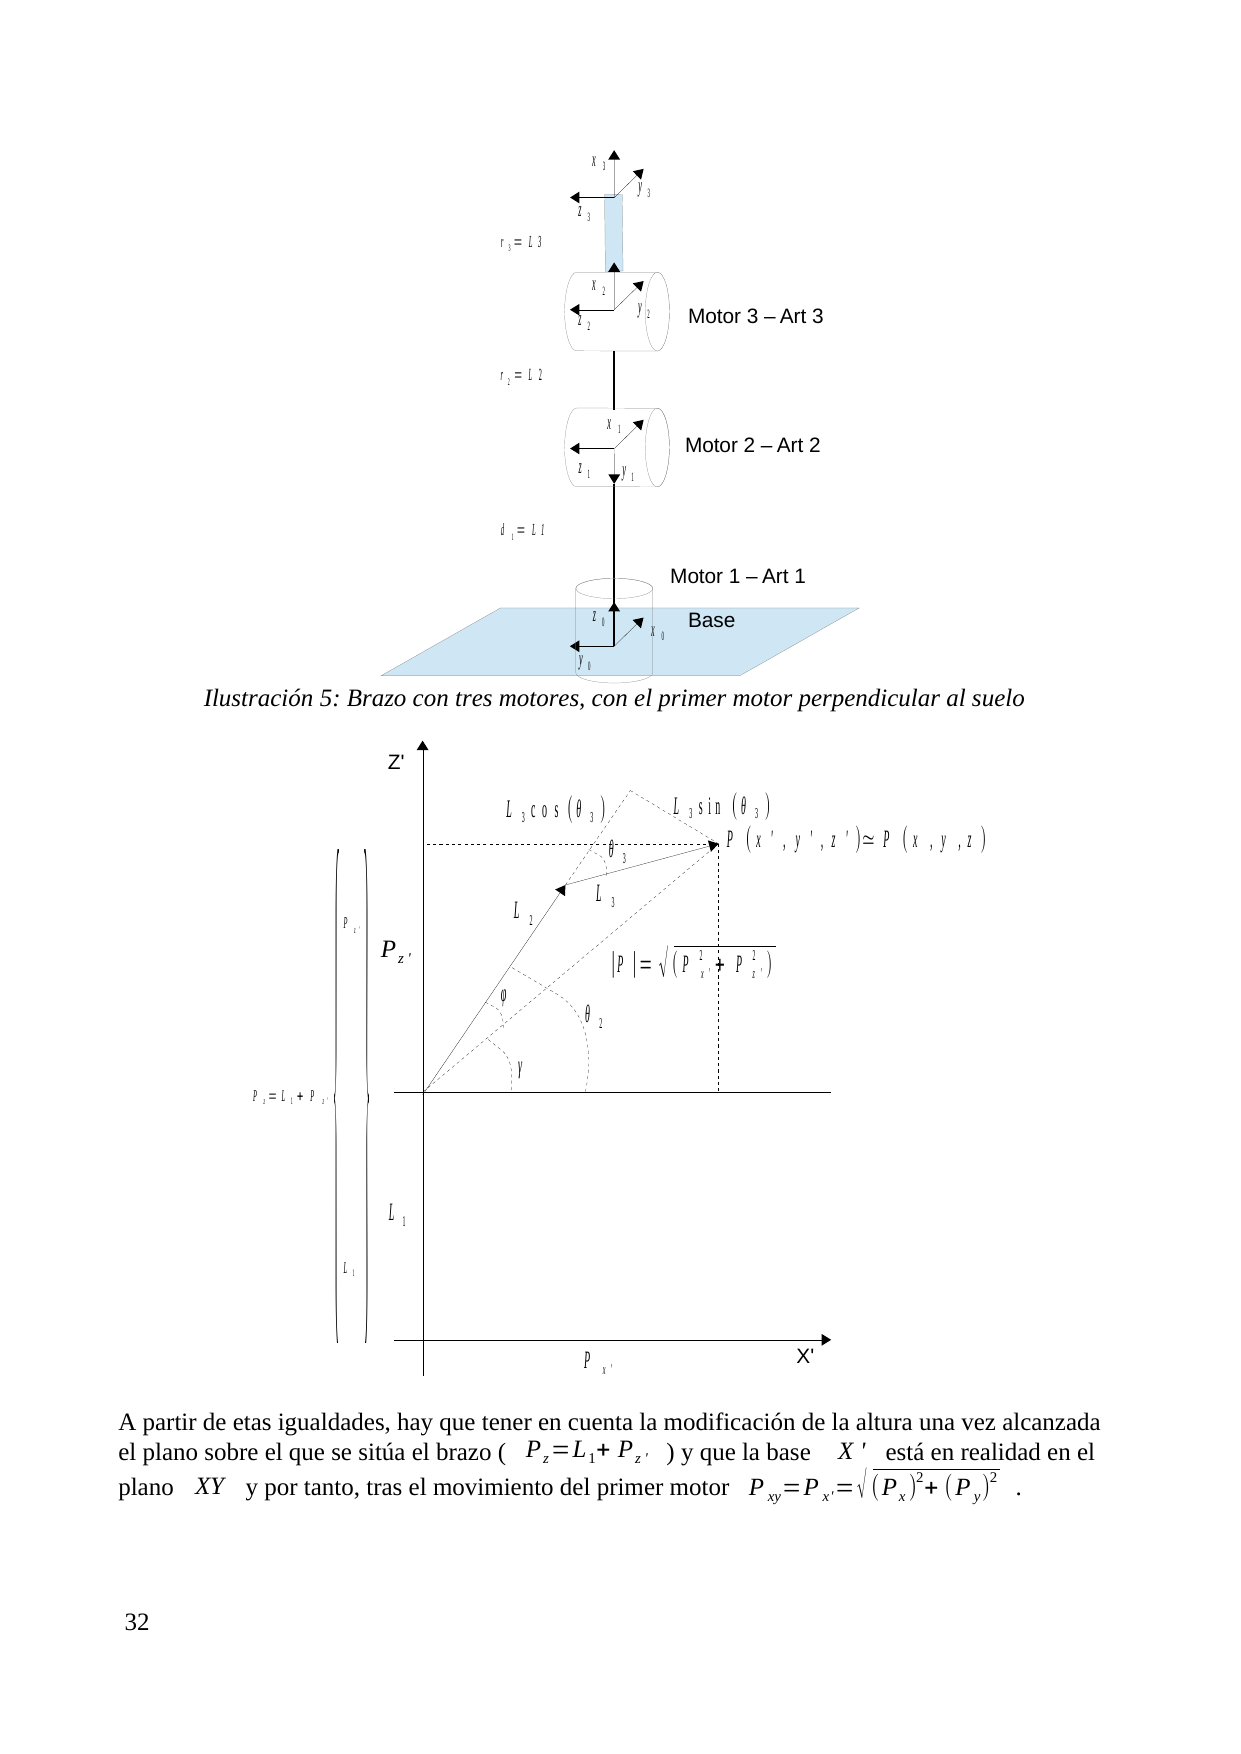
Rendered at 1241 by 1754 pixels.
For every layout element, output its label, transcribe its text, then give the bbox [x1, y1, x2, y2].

text A partir de etas igualdades, hay que tener en cuenta la modificación de la altura una vez alcanzada el plano sobre el que se sitúa el brazo () y que la base está en realidad en el planoy por tanto, tras el movimiento del primer motor. [118, 1407, 1122, 1505]
text Ilustración 5: Brazo con tres motores, con el primer motor perpendicular al suelo [203, 159, 1037, 712]
